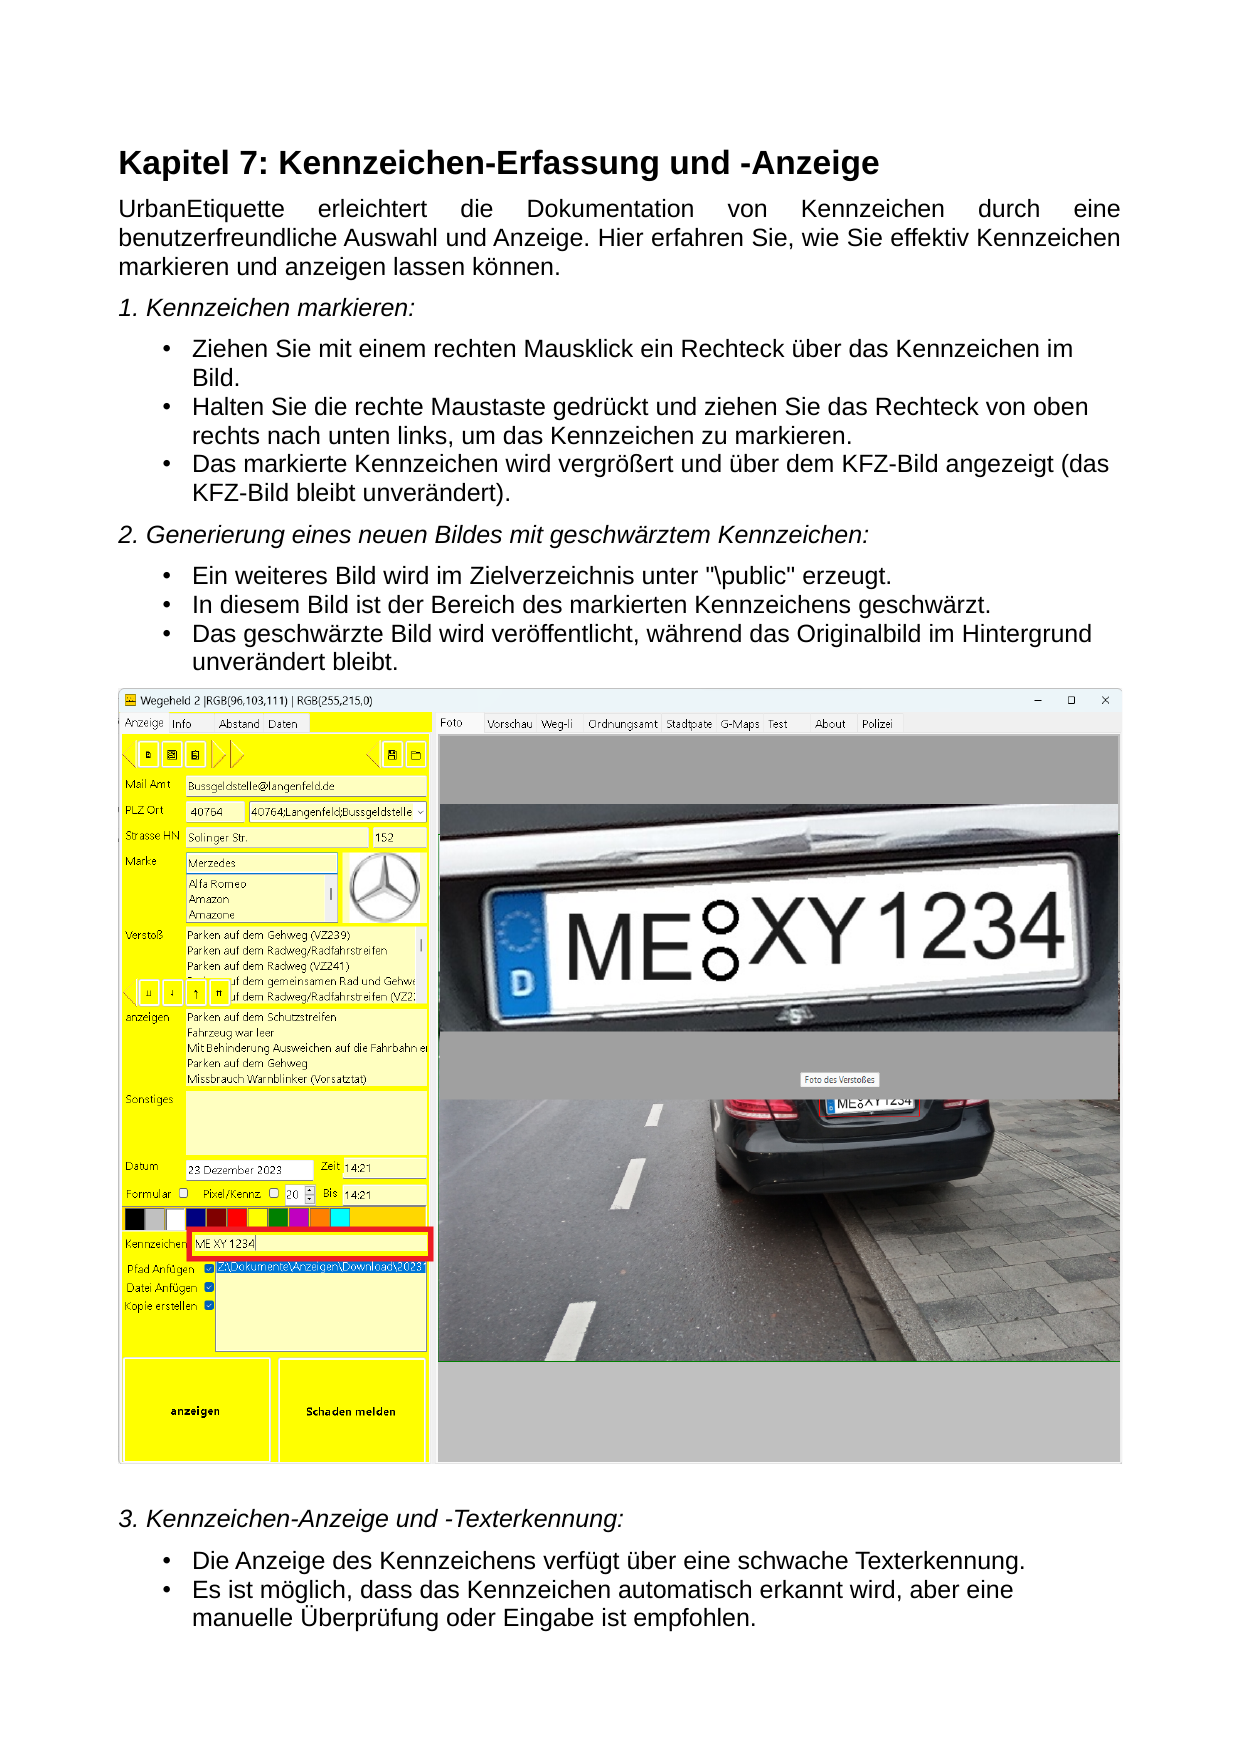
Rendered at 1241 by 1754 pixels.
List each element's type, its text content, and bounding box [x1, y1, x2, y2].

text 1. Kennzeichen markieren: [118, 293, 1122, 322]
subtitle Kapitel 7: Kennzeichen-Erfassung und -Anzeige [118, 143, 1122, 182]
list Das markierte Kennzeichen wird vergrößert und über dem KFZ-Bild angezeigt (das KFZ-Bild bleibt unverändert). [162, 449, 1122, 507]
text 2. Generierung eines neuen Bildes mit geschwärztem Kennzeichen: [118, 519, 1122, 548]
text 3. Kennzeichen-Anzeige und -Texterkennung: [118, 1504, 1122, 1533]
text UrbanEtiquette erleichtert die Dokumentation von Kennzeichen durch eine benutzerfreundliche Auswahl und Anzeige. Hier erfahren Sie, wie Sie effektiv Kennzeichen markieren und anzeigen lassen können. [118, 194, 1122, 281]
list Es ist möglich, dass das Kennzeichen automatisch erkannt wird, aber eine manuelle Überprüfung oder Eingabe ist empfohlen. [162, 1574, 1122, 1632]
list Ein weiteres Bild wird im Zielverzeichnis unter "\public" erzeugt. [162, 561, 1122, 590]
list Ziehen Sie mit einem rechten Mausklick ein Rechteck über das Kennzeichen im Bild. [162, 334, 1122, 392]
list Die Anzeige des Kennzeichens verfügt über eine schwache Texterkennung. [162, 1546, 1122, 1574]
list Halten Sie die rechte Maustaste gedrückt und ziehen Sie das Rechteck von oben rechts nach unten links, um das Kennzeichen zu markieren. [162, 392, 1122, 449]
list Das geschwärzte Bild wird veröffentlicht, während das Originalbild im Hintergrund unverändert bleibt. [162, 618, 1122, 676]
list In diesem Bild ist der Bereich des markierten Kennzeichens geschwärzt. [162, 590, 1122, 618]
